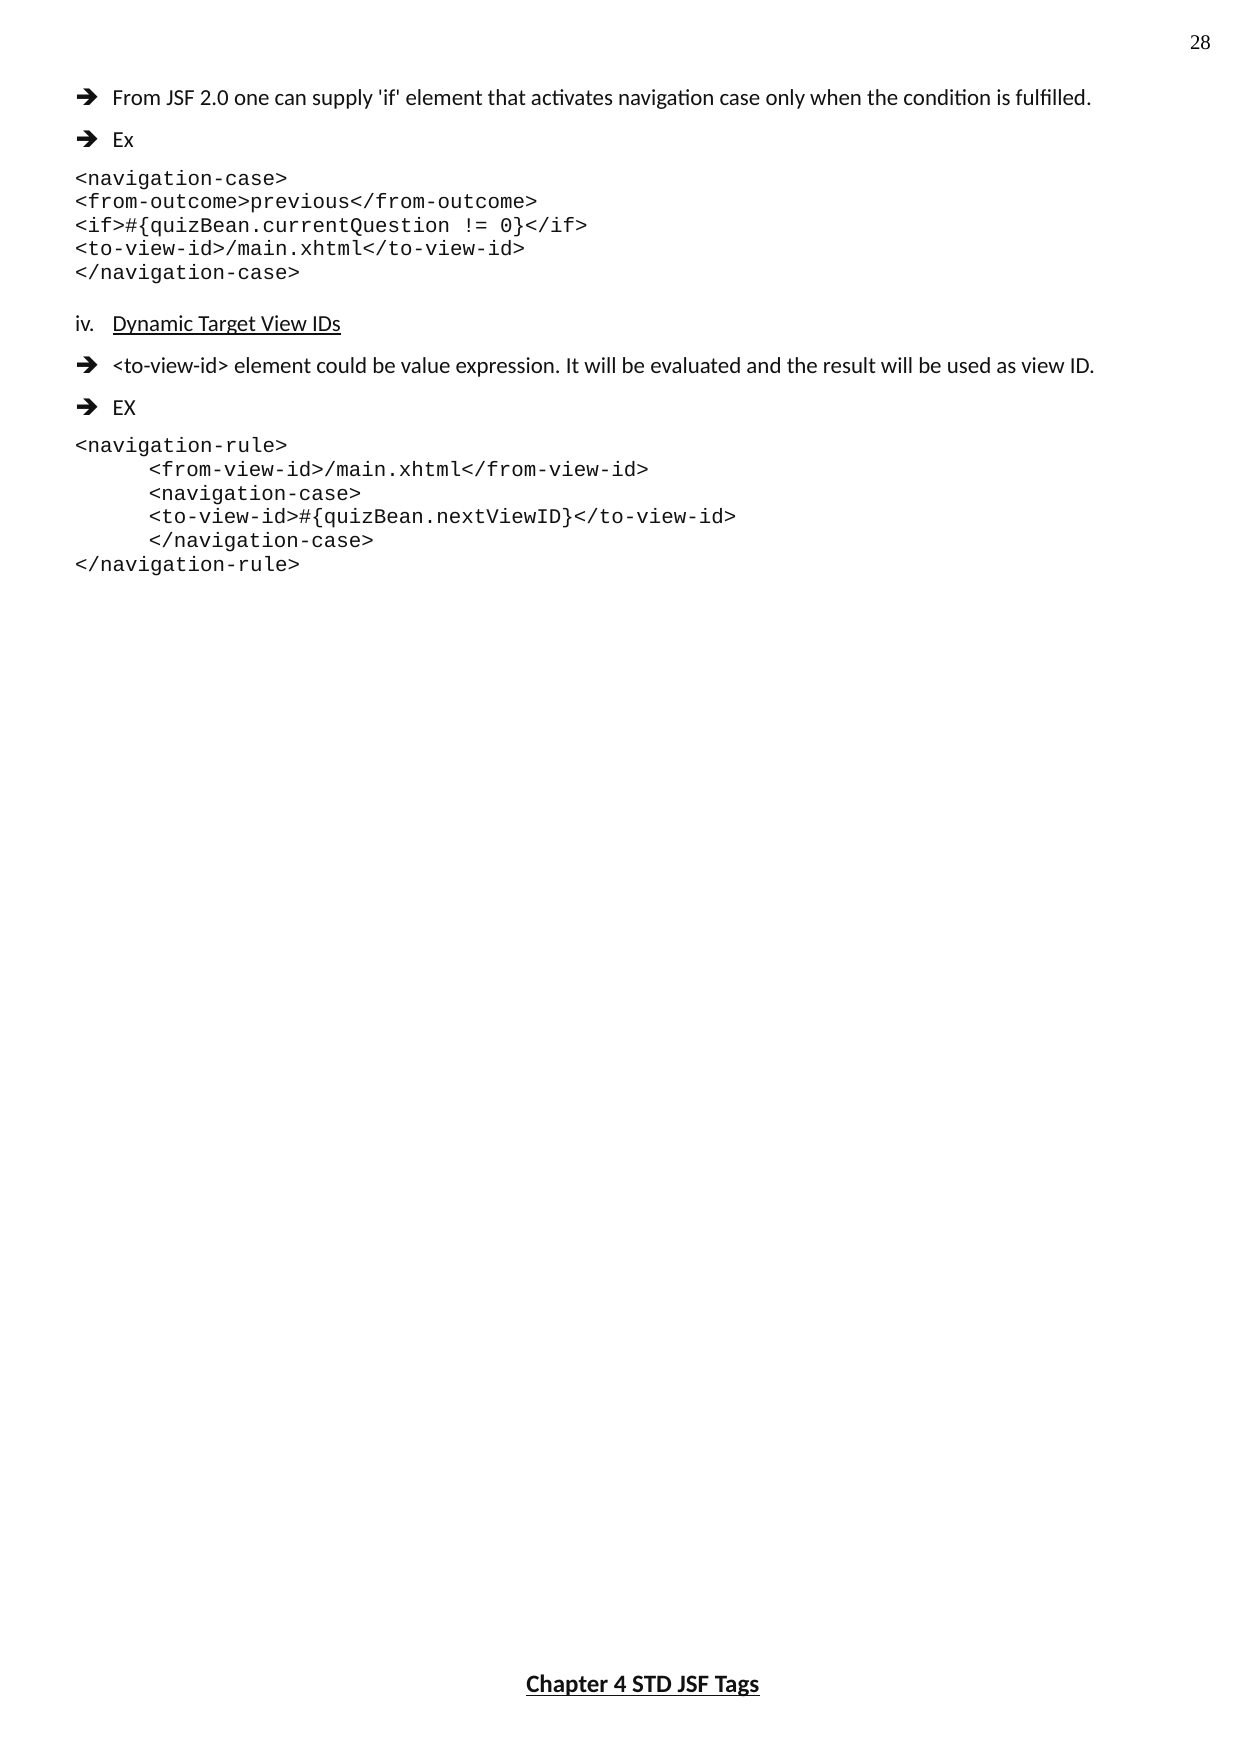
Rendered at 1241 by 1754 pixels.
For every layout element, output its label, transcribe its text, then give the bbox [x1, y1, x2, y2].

list From JSF 2.0 one can supply 'if' element that activates navigation case only when the condition is fulfilled. [75, 83, 1211, 112]
text Chapter 4 STD JSF Tags [75, 1669, 1211, 1699]
text <if>#{quizBean.currentQuestion != 0}</if> [75, 215, 1211, 238]
text <navigation-rule> [75, 435, 1211, 459]
text <navigation-case> [75, 167, 1211, 191]
text </navigation-rule> [75, 553, 1211, 577]
text <to-view-id>/main.xhtml</to-view-id> [75, 238, 1211, 262]
text iv. Dynamic Target View IDs [75, 309, 1211, 337]
text <from-outcome>previous</from-outcome> [75, 191, 1211, 215]
list EX [75, 393, 1211, 421]
list <to-view-id> element could be value expression. It will be evaluated and the result will be used as view ID. [75, 351, 1211, 379]
list Ex [75, 126, 1211, 153]
text <navigation-case> [75, 483, 1211, 506]
text <from-view-id>/main.xhtml</from-view-id> [75, 459, 1211, 483]
text <to-view-id>#{quizBean.nextViewID}</to-view-id> [75, 506, 1211, 530]
text </navigation-case> [75, 530, 1211, 553]
text </navigation-case> [75, 262, 1211, 286]
